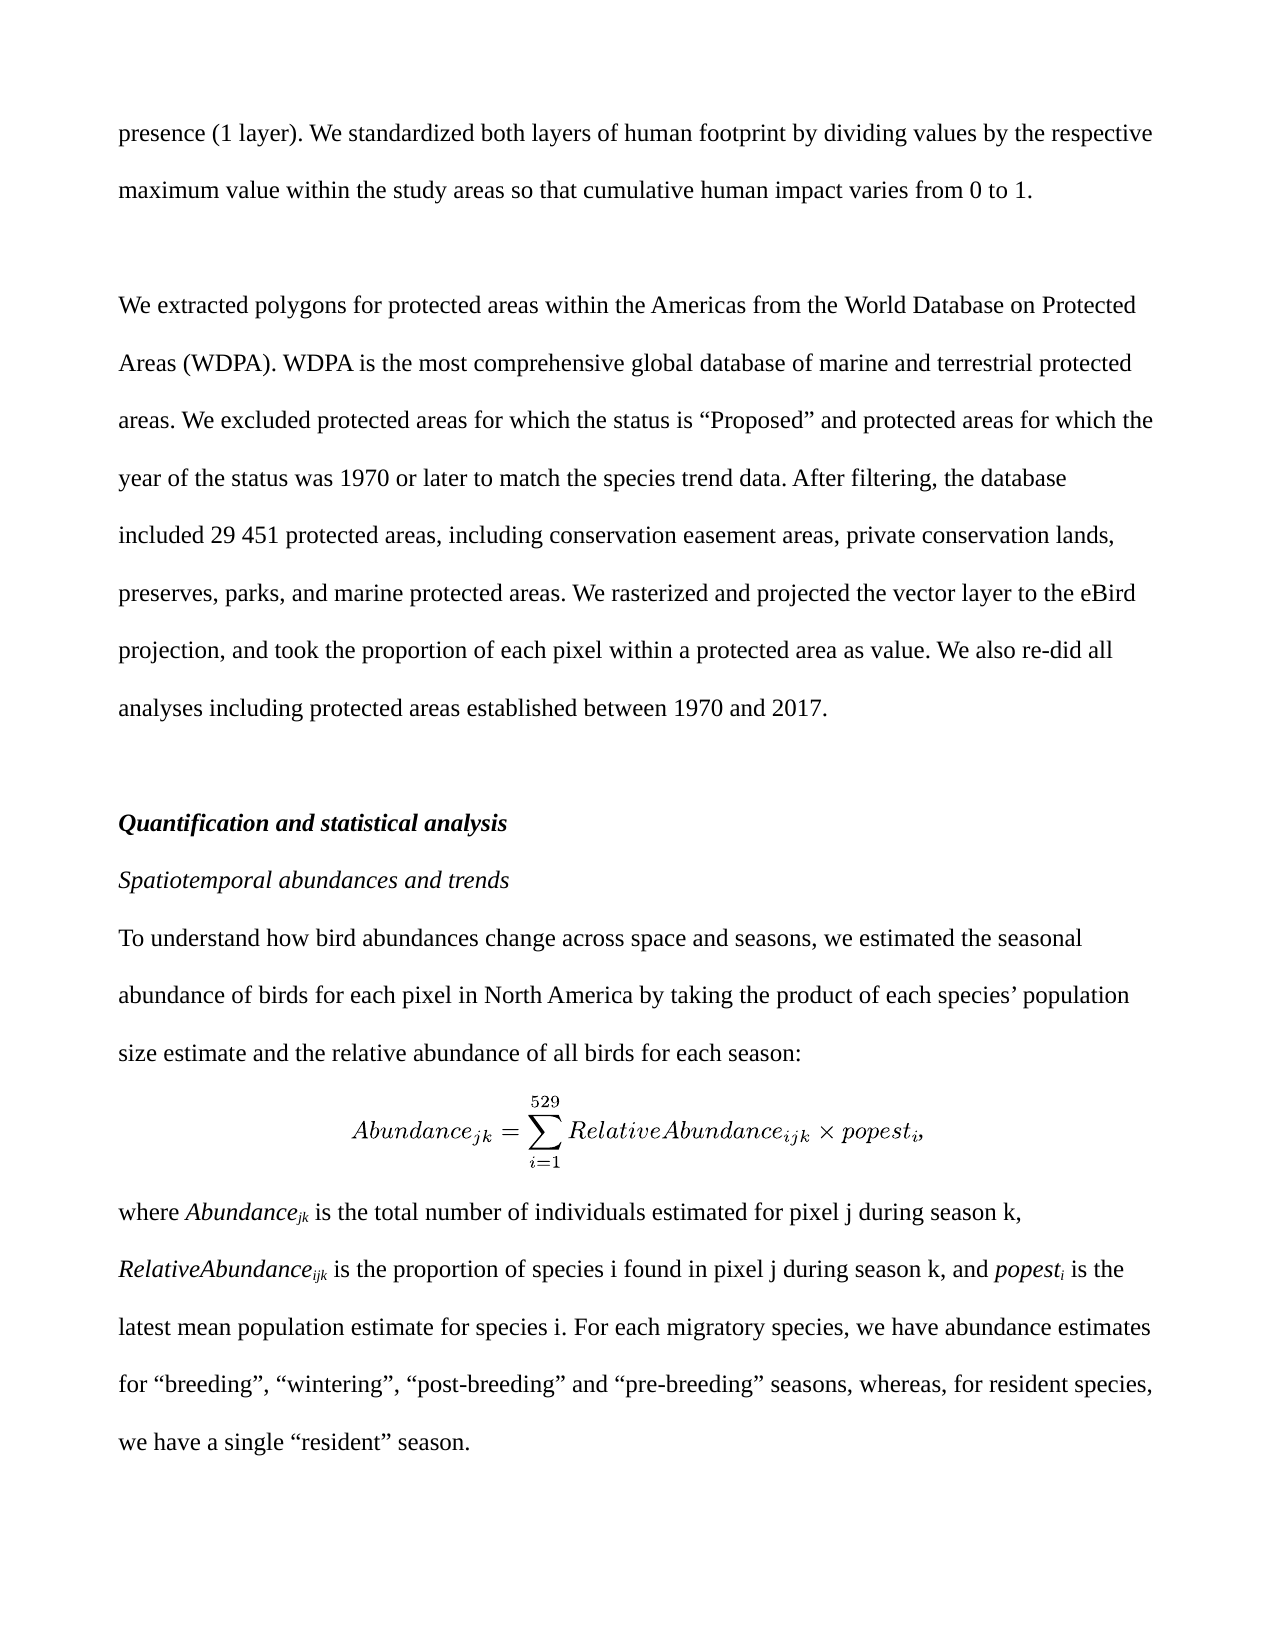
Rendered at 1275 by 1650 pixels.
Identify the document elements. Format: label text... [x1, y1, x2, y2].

text Spatiotemporal abundances and trends [118, 866, 1157, 894]
text , [560, 1096, 1157, 1168]
text We extracted polygons for protected areas within the Americas from the World Database on Protected Areas (WDPA). WDPA is the most comprehensive global database of marine and terrestrial protected areas. We excluded protected areas for which the status is “Proposed” and protected areas for which the year of the status was 1970 or later to match the species trend data. After filtering, the database included 29 451 protected areas, including conservation easement areas, private conservation lands, preserves, parks, and marine protected areas. We rasterized and projected the vector layer to the eBird projection, and took the proportion of each pixel within a protected area as value. We also re-did all analyses including protected areas established between 1970 and 2017. [118, 291, 1157, 722]
text where Abundancejk is the total number of individuals estimated for pixel j during season k, RelativeAbundanceijk is the proportion of species i found in pixel j during season k, and popesti is the latest mean population estimate for species i. For each migratory species, we have abundance estimates for “breeding”, “wintering”, “post-breeding” and “pre-breeding” seasons, whereas, for resident species, we have a single “resident” season. [118, 1197, 1157, 1456]
text [118, 1096, 531, 1168]
text presence (1 layer). We standardized both layers of human footprint by dividing values by the respective maximum value within the study areas so that cumulative human impact varies from 0 to 1. [118, 118, 1157, 204]
text Quantification and statistical analysis [118, 808, 1157, 837]
text To understand how bird abundances change across space and seasons, we estimated the seasonal abundance of birds for each pixel in North America by taking the product of each species’ population size estimate and the relative abundance of all birds for each season: [118, 923, 1157, 1067]
